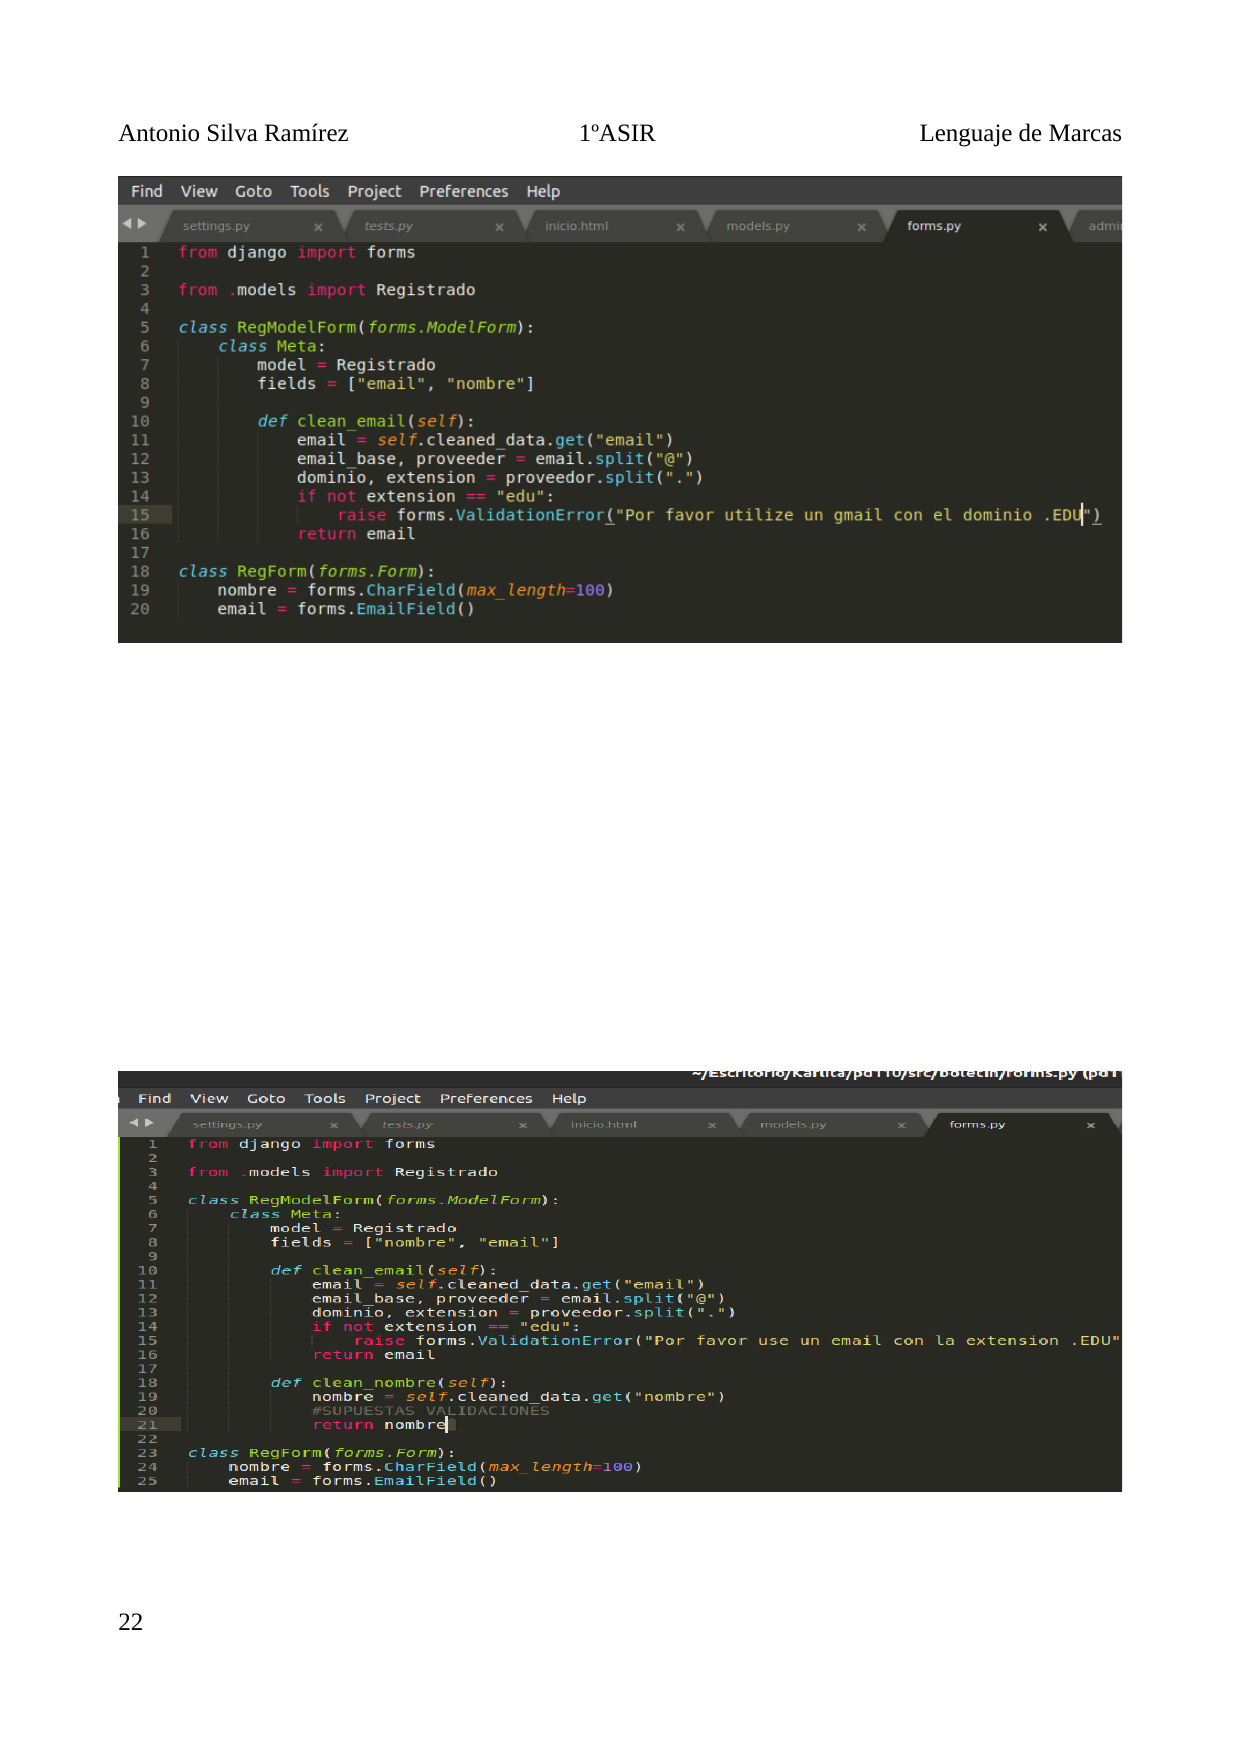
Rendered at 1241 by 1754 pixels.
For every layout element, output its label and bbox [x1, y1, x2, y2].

picture [118, 176, 1123, 643]
picture [118, 1071, 1123, 1492]
